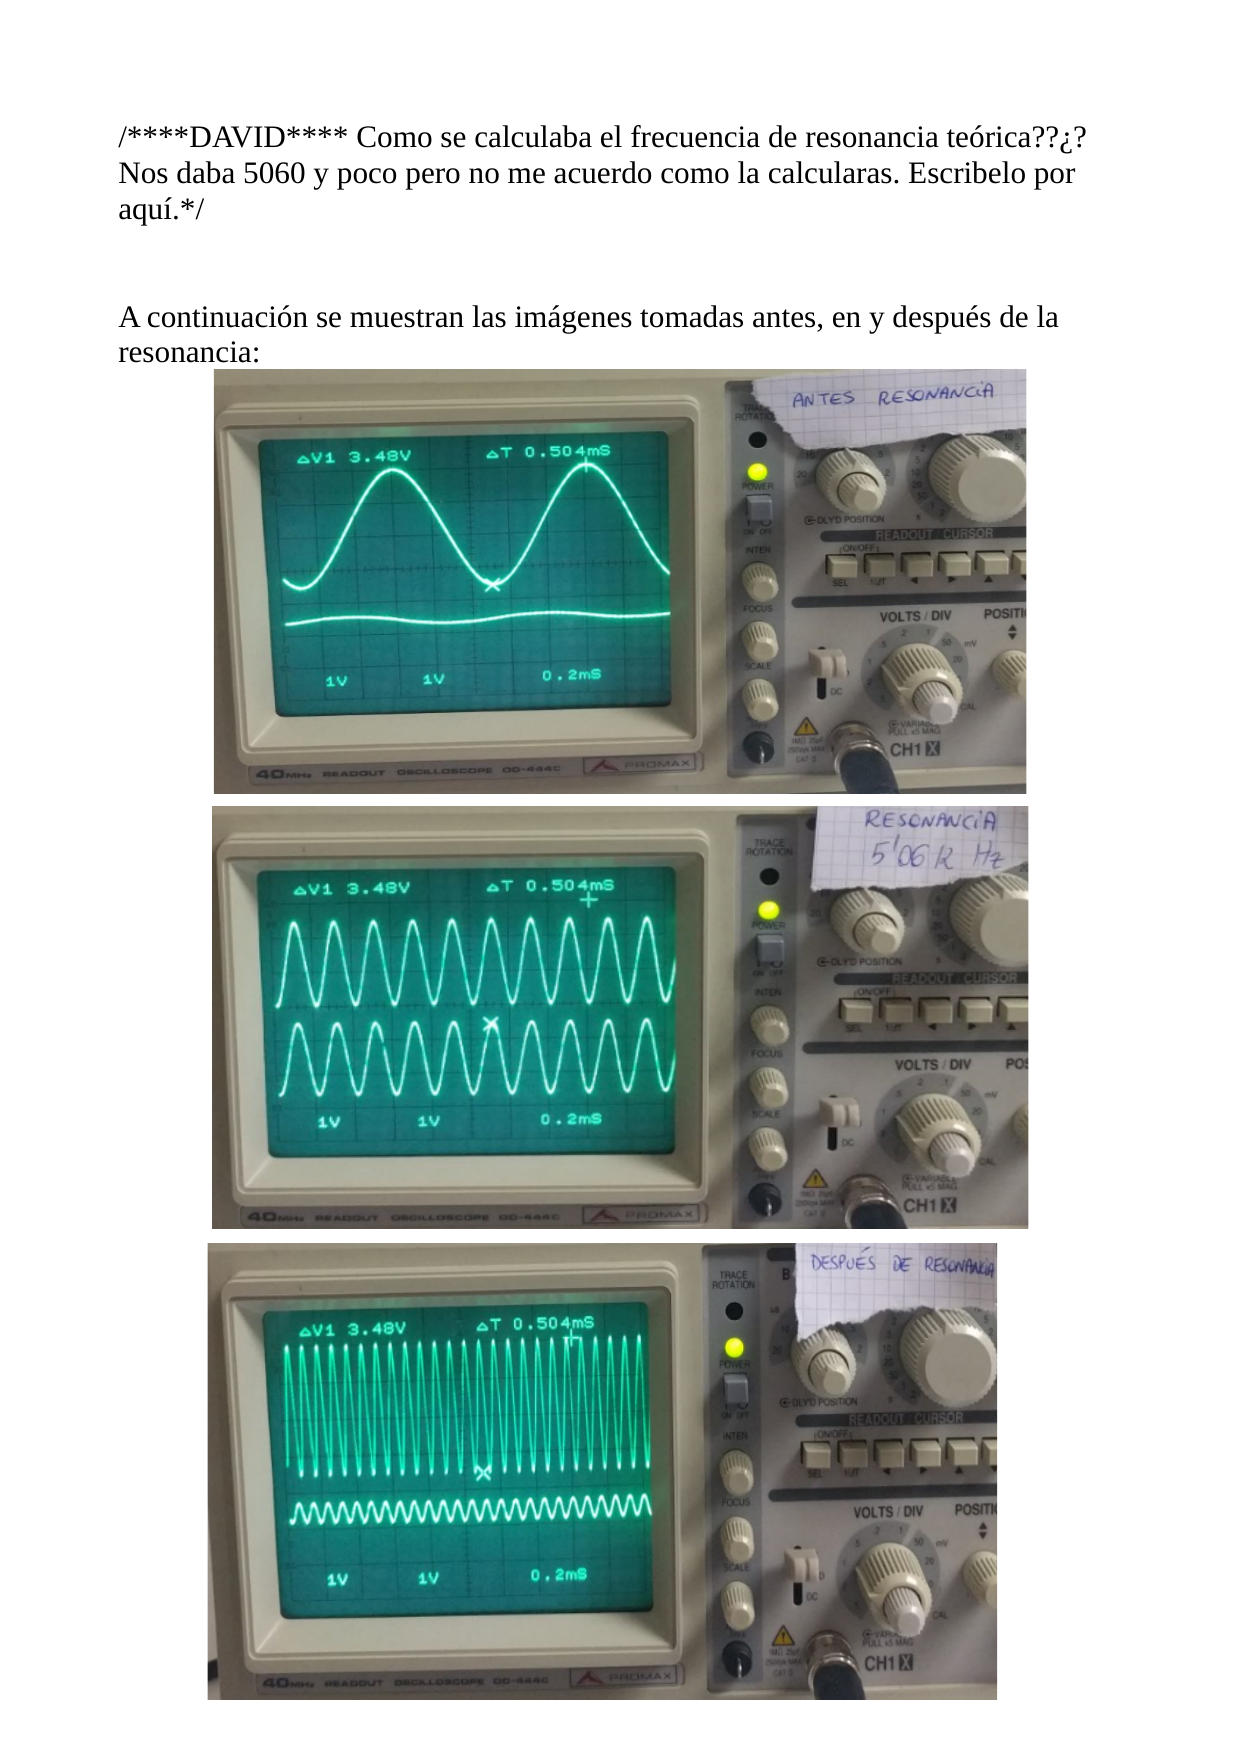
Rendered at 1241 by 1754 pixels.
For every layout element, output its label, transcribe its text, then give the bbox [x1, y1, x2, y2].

picture [212, 806, 1029, 1229]
text A continuación se muestran las imágenes tomadas antes, en y después de la resonancia: [118, 298, 1122, 370]
text /****DAVID**** Como se calculaba el frecuencia de resonancia teórica??¿? [118, 118, 1122, 154]
picture [213, 369, 1027, 794]
text Nos daba 5060 y poco pero no me acuerdo como la calcularas. Escribelo por aquí.*/ [118, 154, 1122, 226]
picture [207, 1243, 998, 1700]
